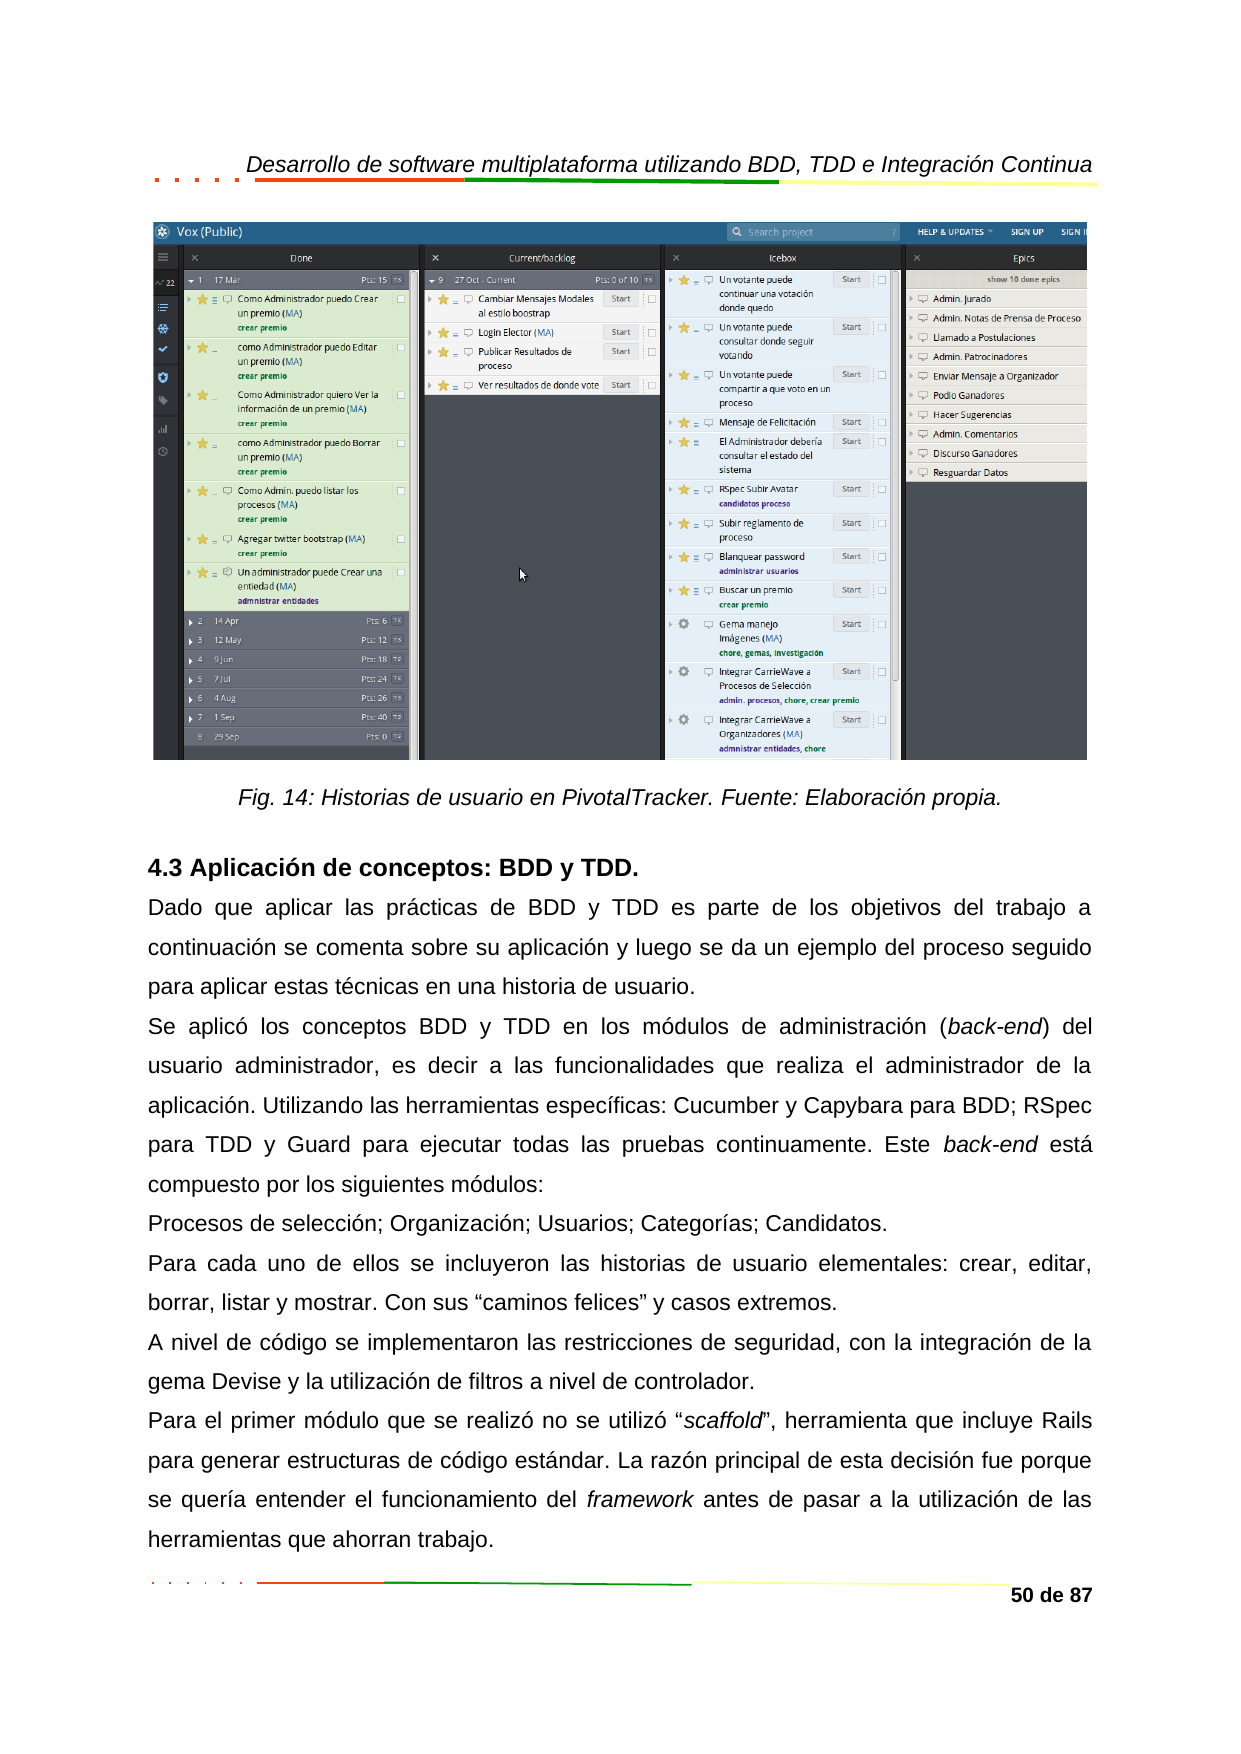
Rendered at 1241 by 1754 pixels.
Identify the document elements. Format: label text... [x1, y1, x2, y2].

text Se aplicó los conceptos BDD y TDD en los módulos de administración (back-end) del usuario administrador, es decir a las funcionalidades que realiza el administrador de la aplicación. Utilizando las herramientas específicas: Cucumber y Capybara para BDD; RSpec para TDD y Guard para ejecutar todas las pruebas continuamente. Este back-end está compuesto por los siguientes módulos: [148, 1013, 1093, 1197]
text Dado que aplicar las prácticas de BDD y TDD es parte de los objetivos del trabajo a continuación se comenta sobre su aplicación y luego se da un ejemplo del proceso seguido para aplicar estas técnicas en una historia de usuario. [148, 894, 1093, 999]
text Para cada uno de ellos se incluyeron las historias de usuario elementales: crear, editar, borrar, listar y mostrar. Con sus “caminos felices” y casos extremos. [148, 1249, 1093, 1315]
subtitle 4.3 Aplicación de conceptos: BDD y TDD. [148, 853, 1093, 882]
text Procesos de selección; Organización; Usuarios; Categorías; Candidatos. [148, 1210, 1093, 1236]
text A nivel de código se implementaron las restricciones de seguridad, con la integración de la gema Devise y la utilización de filtros a nivel de controlador. [148, 1328, 1093, 1394]
picture [153, 222, 1087, 760]
text Para el primer módulo que se realizó no se utilizó “scaffold”, herramienta que incluye Rails para generar estructuras de código estándar. La razón principal de esta decisión fue porque se quería entender el funcionamiento del framework antes de pasar a la utilización de las herramientas que ahorran trabajo. [148, 1407, 1093, 1552]
table_header [148, 216, 1093, 765]
table_cell Fig. 14: Historias de usuario en PivotalTracker. Fuente: Elaboración propia. [148, 765, 1093, 828]
